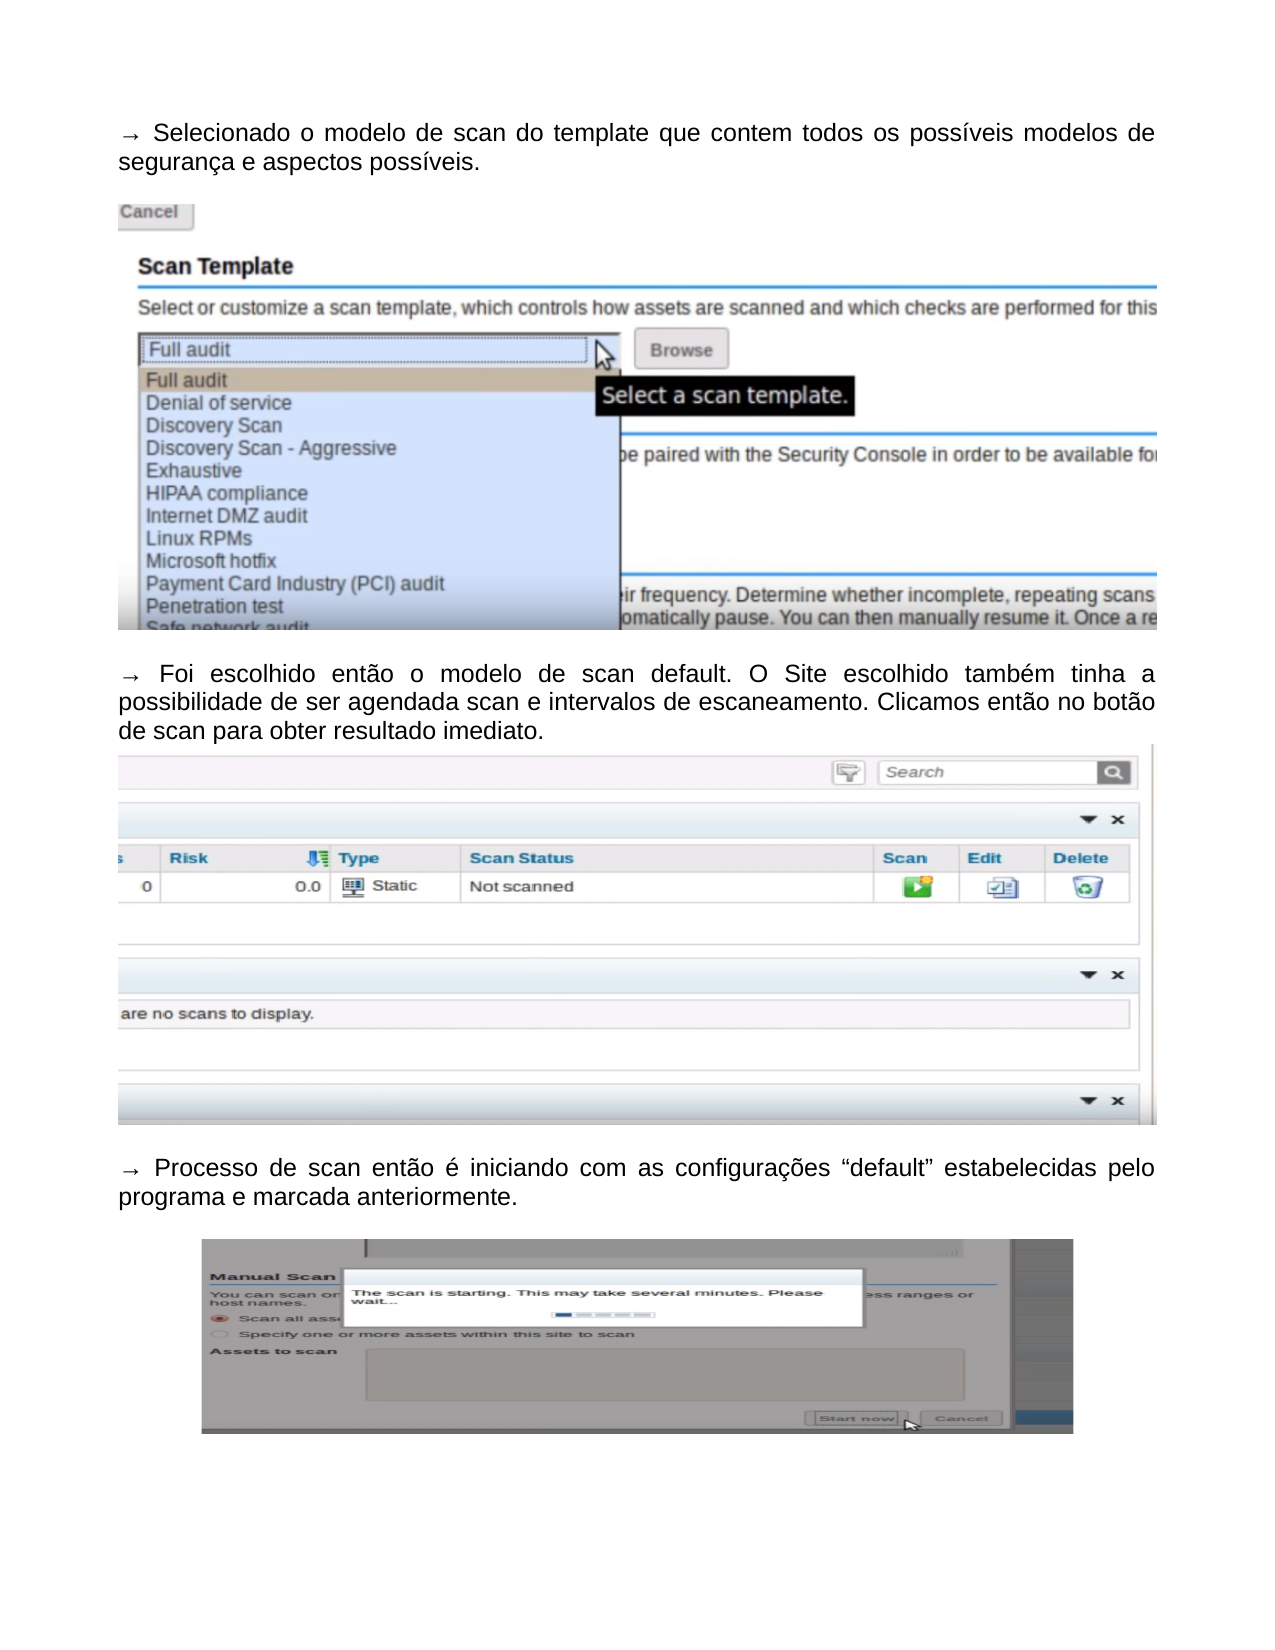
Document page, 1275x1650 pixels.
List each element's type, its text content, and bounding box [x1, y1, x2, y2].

picture [118, 204, 1157, 630]
text → Selecionado o modelo de scan do template que contem todos os possíveis modelos de segurança e aspectos possíveis. [118, 118, 1157, 176]
text → Foi escolhido então o modelo de scan default. O Site escolhido também tinha a possibilidade de ser agendada scan e intervalos de escaneamento. Clicamos então no botão de scan para obter resultado imediato. [118, 658, 1157, 744]
picture [201, 1239, 1074, 1434]
text → Processo de scan então é iniciando com as configurações “default” estabelecidas pelo programa e marcada anteriormente. [118, 1153, 1157, 1211]
picture [118, 744, 1157, 1125]
